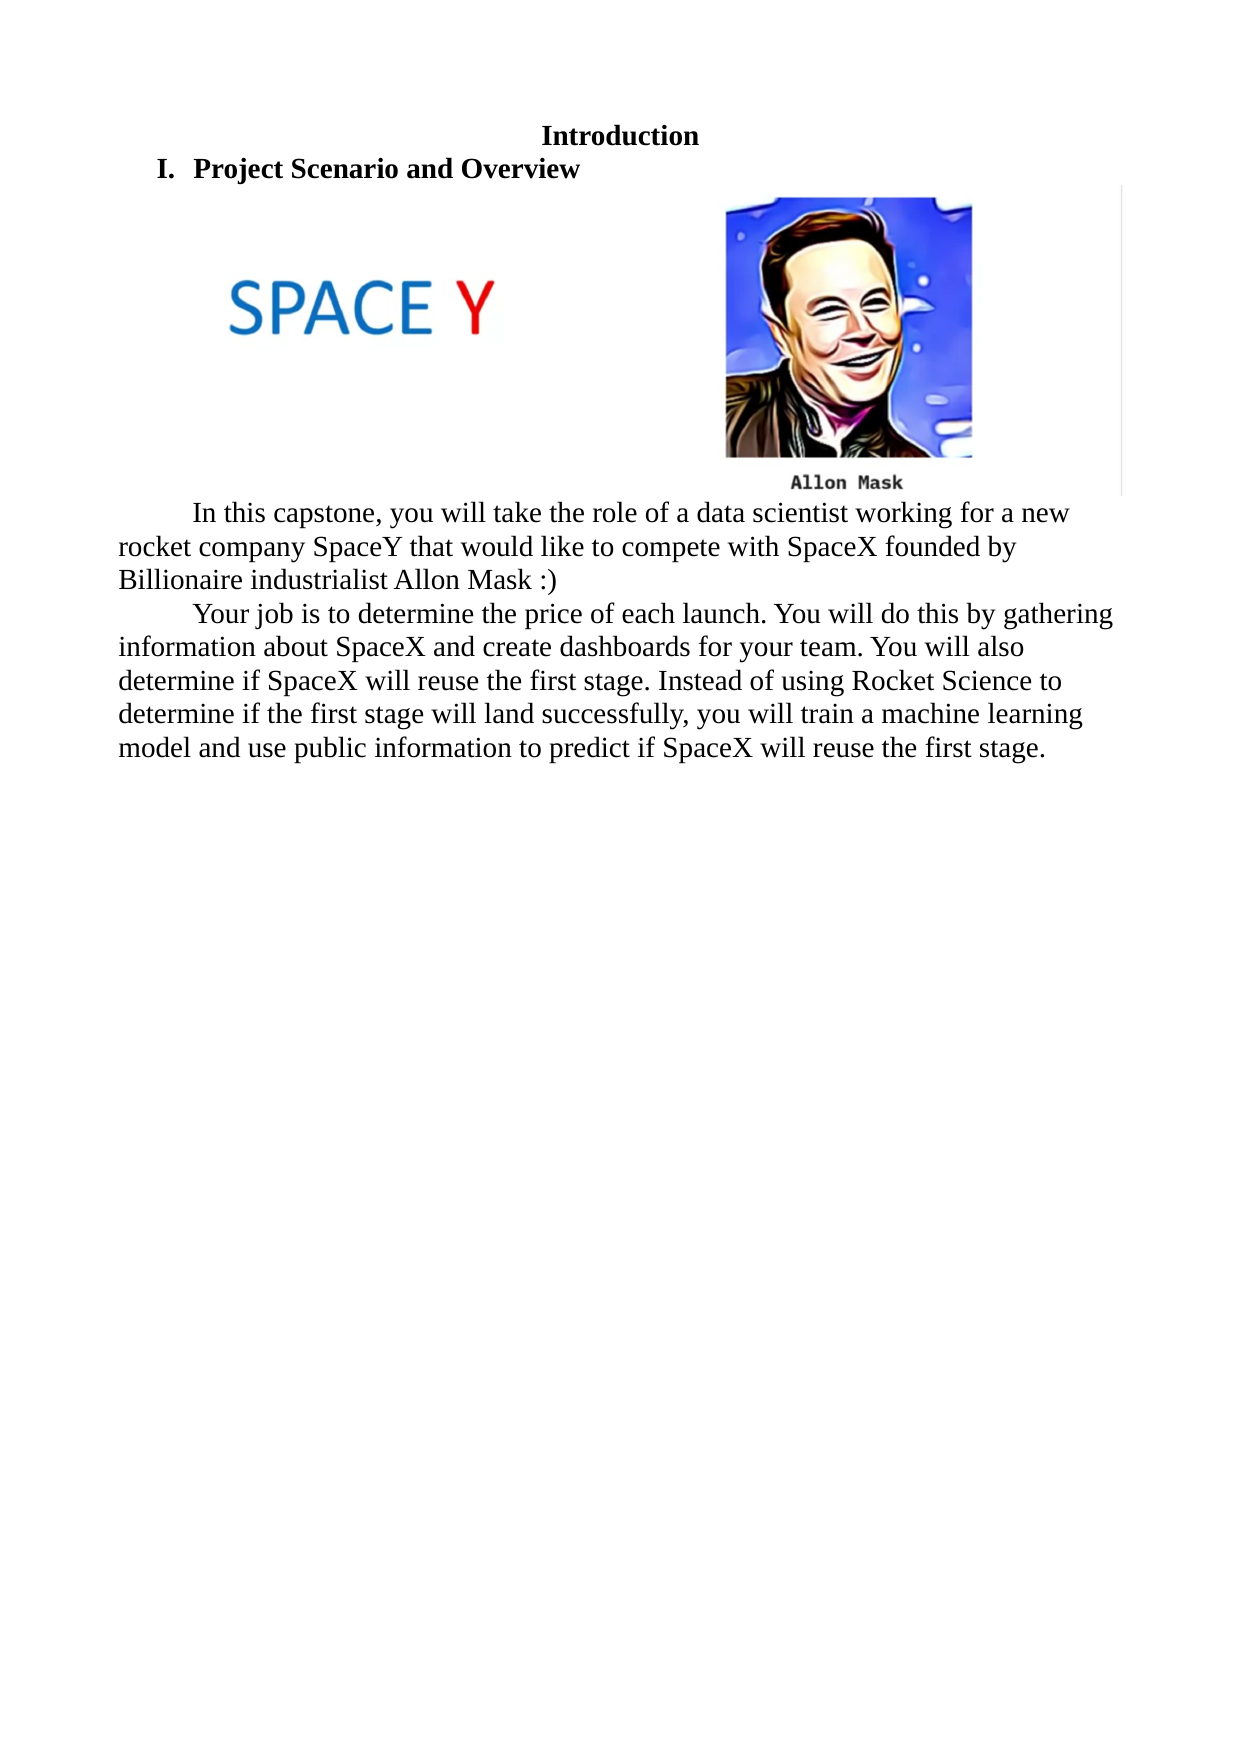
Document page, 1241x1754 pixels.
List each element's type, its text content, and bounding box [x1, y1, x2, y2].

picture [118, 185, 1123, 496]
text Introduction [118, 118, 1122, 152]
list Project Scenario and Overview [175, 152, 1122, 185]
text In this capstone, you will take the role of a data scientist working for a new rocket company SpaceY that would like to compete with SpaceX founded by Billionaire industrialist Allon Mask :) [118, 496, 1122, 596]
text Your job is to determine the price of each launch. You will do this by gathering information about SpaceX and create dashboards for your team. You will also determine if SpaceX will reuse the first stage. Instead of using Rocket Science to determine if the first stage will land successfully, you will train a machine learning model and use public information to predict if SpaceX will reuse the first stage. [118, 596, 1122, 763]
